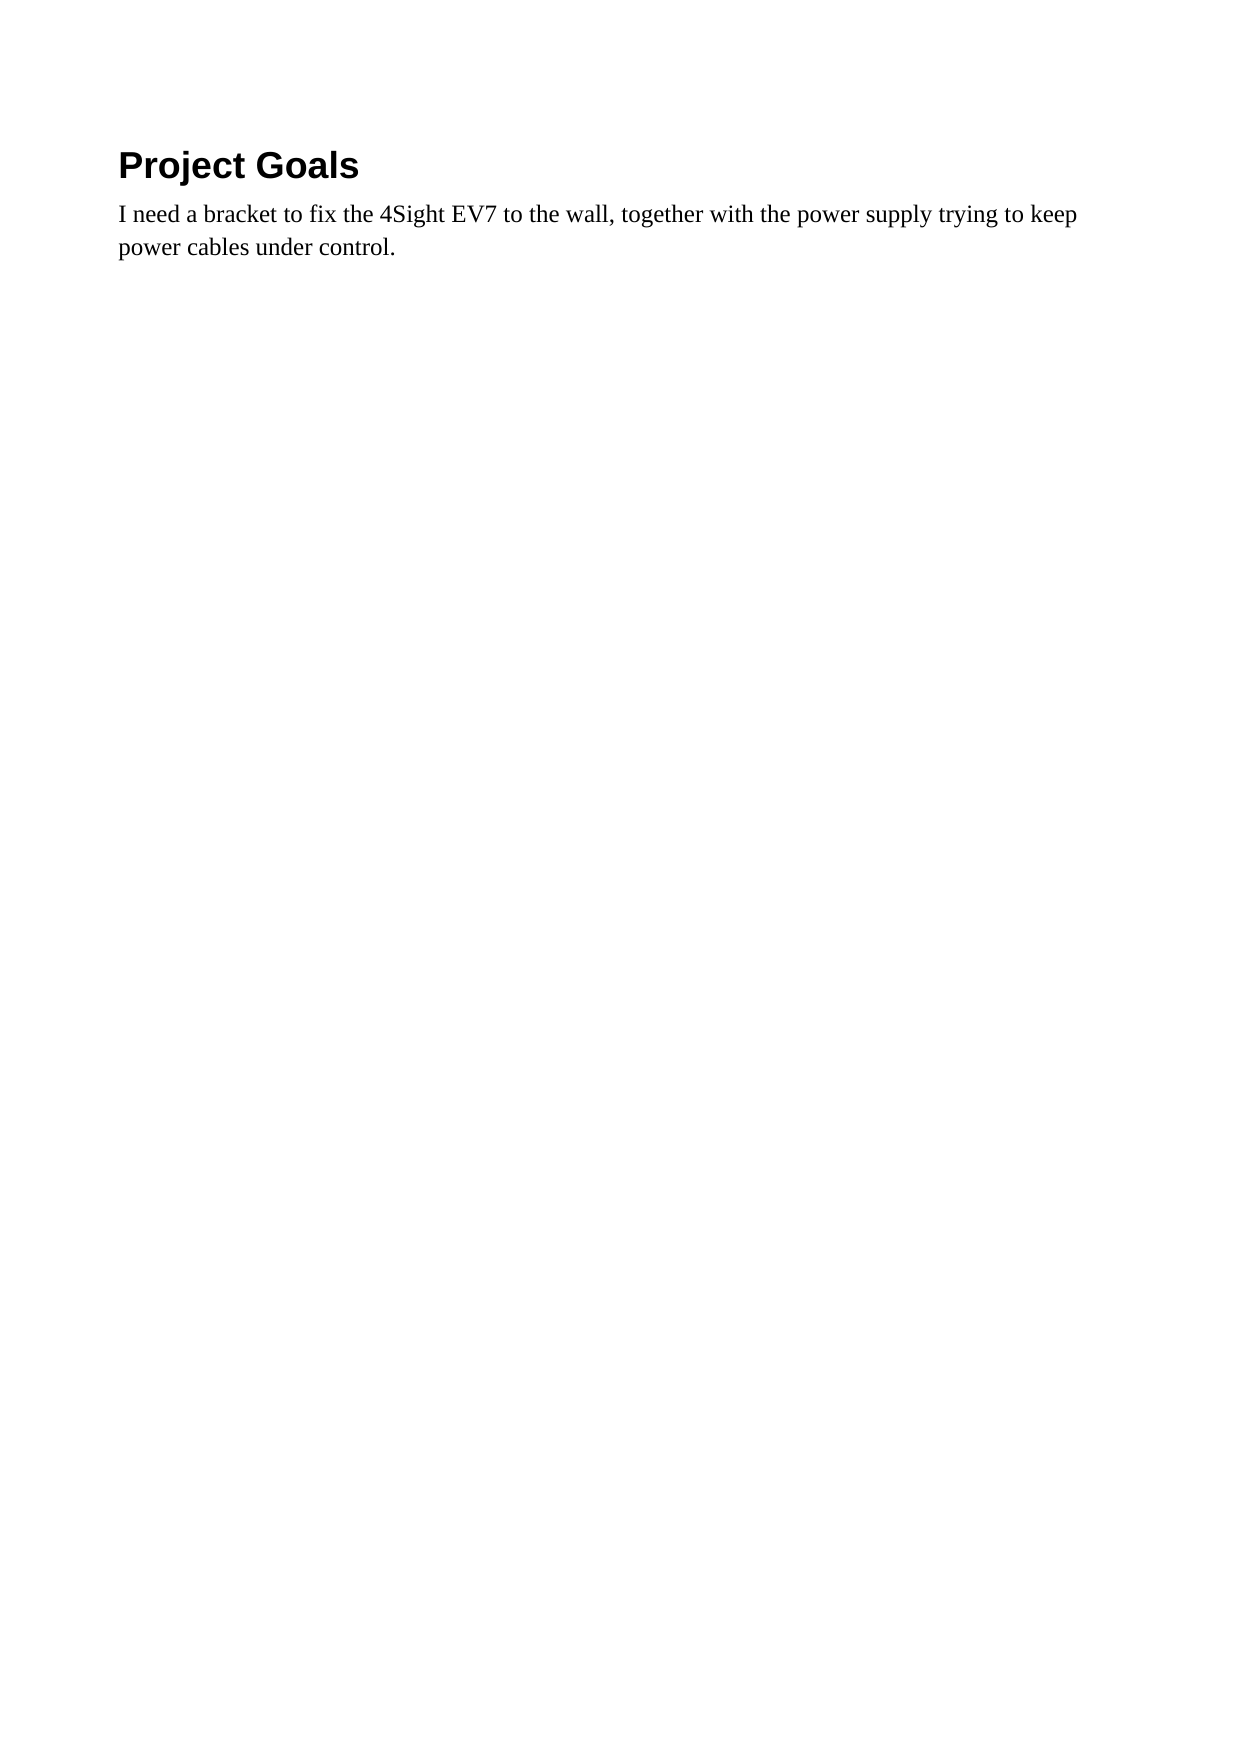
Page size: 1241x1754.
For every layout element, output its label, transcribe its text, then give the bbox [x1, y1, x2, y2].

text I need a bracket to fix the 4Sight EV7 to the wall, together with the power supply trying to keep power cables under control. [118, 199, 1122, 261]
subtitle Project Goals [118, 143, 1122, 186]
